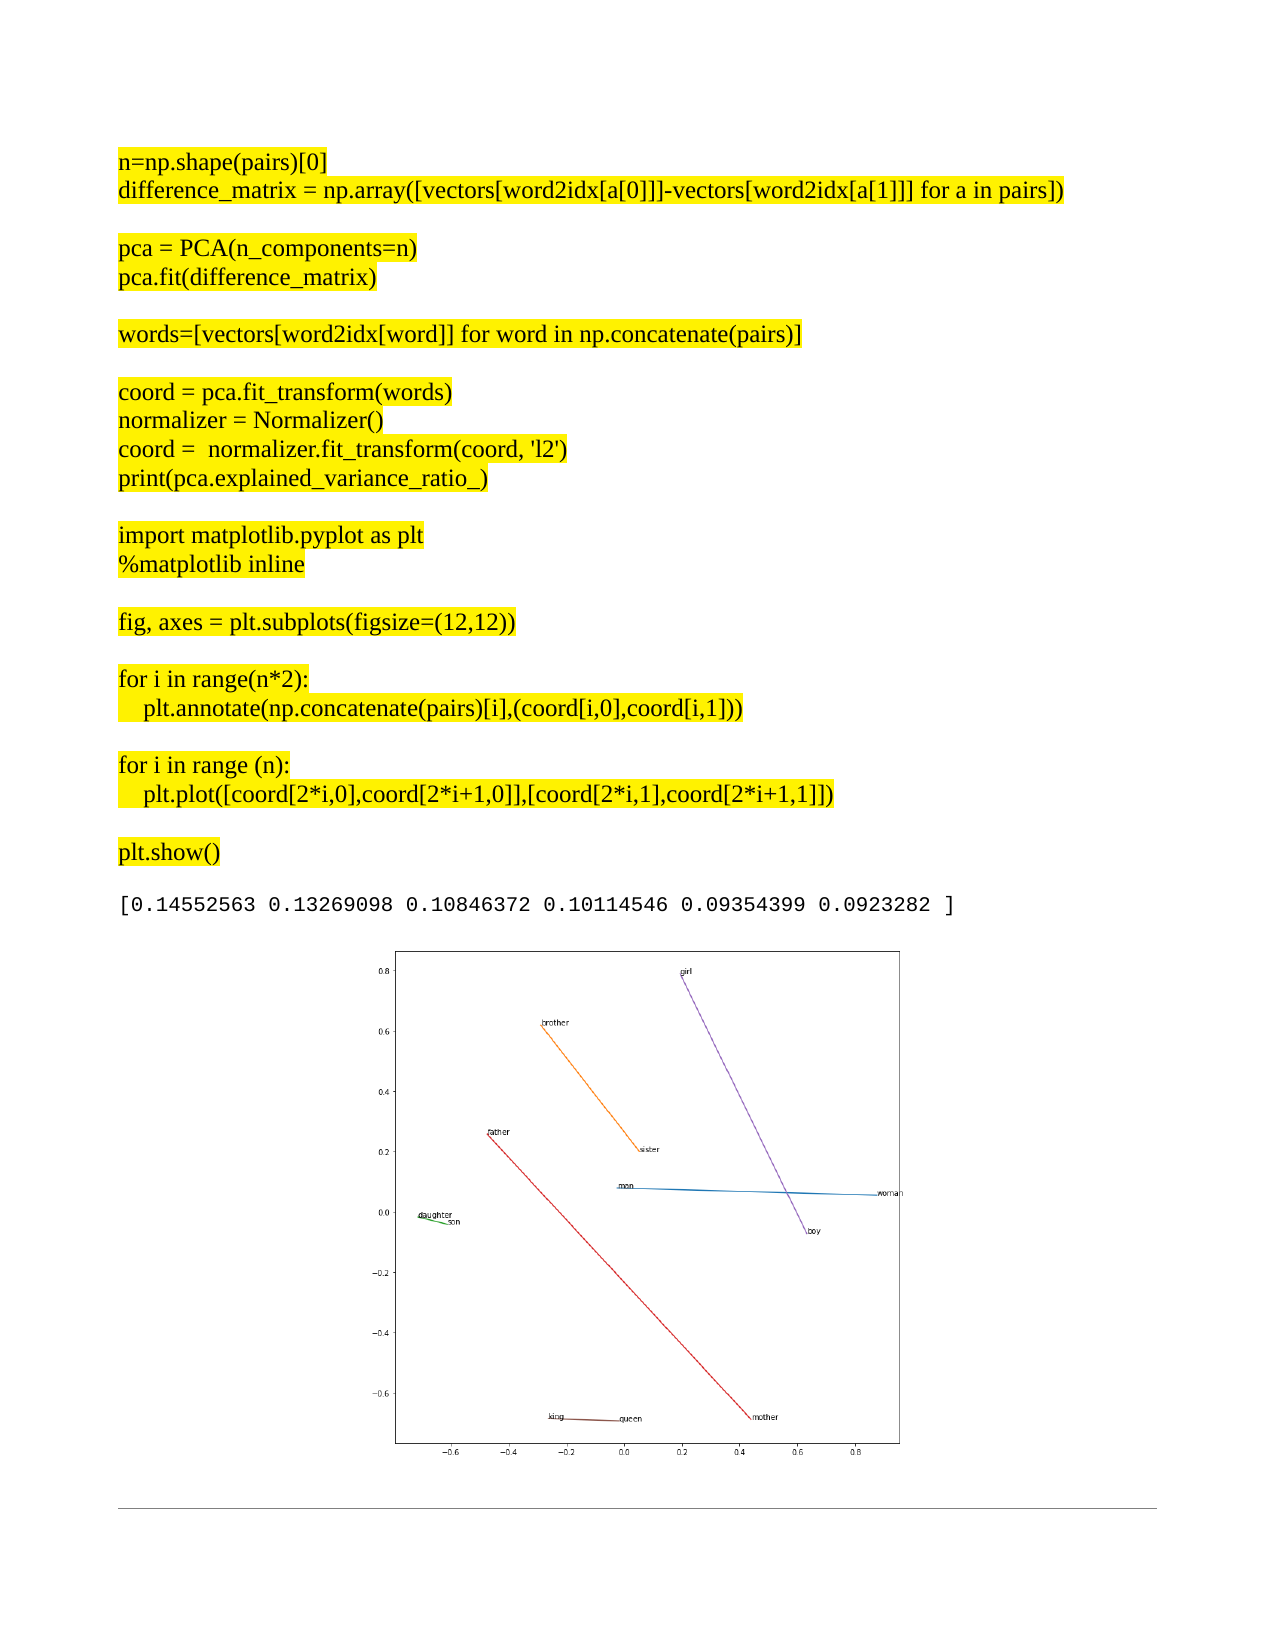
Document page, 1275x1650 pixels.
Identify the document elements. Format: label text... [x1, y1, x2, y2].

text [0.14552563 0.13269098 0.10846372 0.10114546 0.09354399 0.0923282 ] [118, 894, 1157, 918]
text coord = normalizer.fit_transform(coord, 'l2') [118, 434, 1157, 463]
text import matplotlib.pyplot as plt [118, 521, 1157, 549]
text for i in range (n): [118, 751, 1157, 779]
text pca = PCA(n_components=n) [118, 233, 1157, 262]
text plt.show() [118, 837, 1157, 866]
text print(pca.explained_variance_ratio_) [118, 463, 1157, 492]
text for i in range(n*2): [118, 664, 1157, 693]
text plt.plot([coord[2*i,0],coord[2*i+1,0]],[coord[2*i,1],coord[2*i+1,1]]) [118, 779, 1157, 808]
text plt.annotate(np.concatenate(pairs)[i],(coord[i,0],coord[i,1])) [118, 693, 1157, 722]
picture [366, 946, 909, 1461]
text fig, axes = plt.subplots(figsize=(12,12)) [118, 607, 1157, 636]
text n=np.shape(pairs)[0] [118, 147, 1157, 176]
text difference_matrix = np.array([vectors[word2idx[a[0]]]-vectors[word2idx[a[1]]] for a in pairs]) [118, 176, 1157, 204]
text words=[vectors[word2idx[word]] for word in np.concatenate(pairs)] [118, 319, 1157, 348]
text coord = pca.fit_transform(words) [118, 377, 1157, 406]
text pca.fit(difference_matrix) [118, 262, 1157, 291]
text %matplotlib inline [118, 549, 1157, 578]
text normalizer = Normalizer() [118, 406, 1157, 434]
